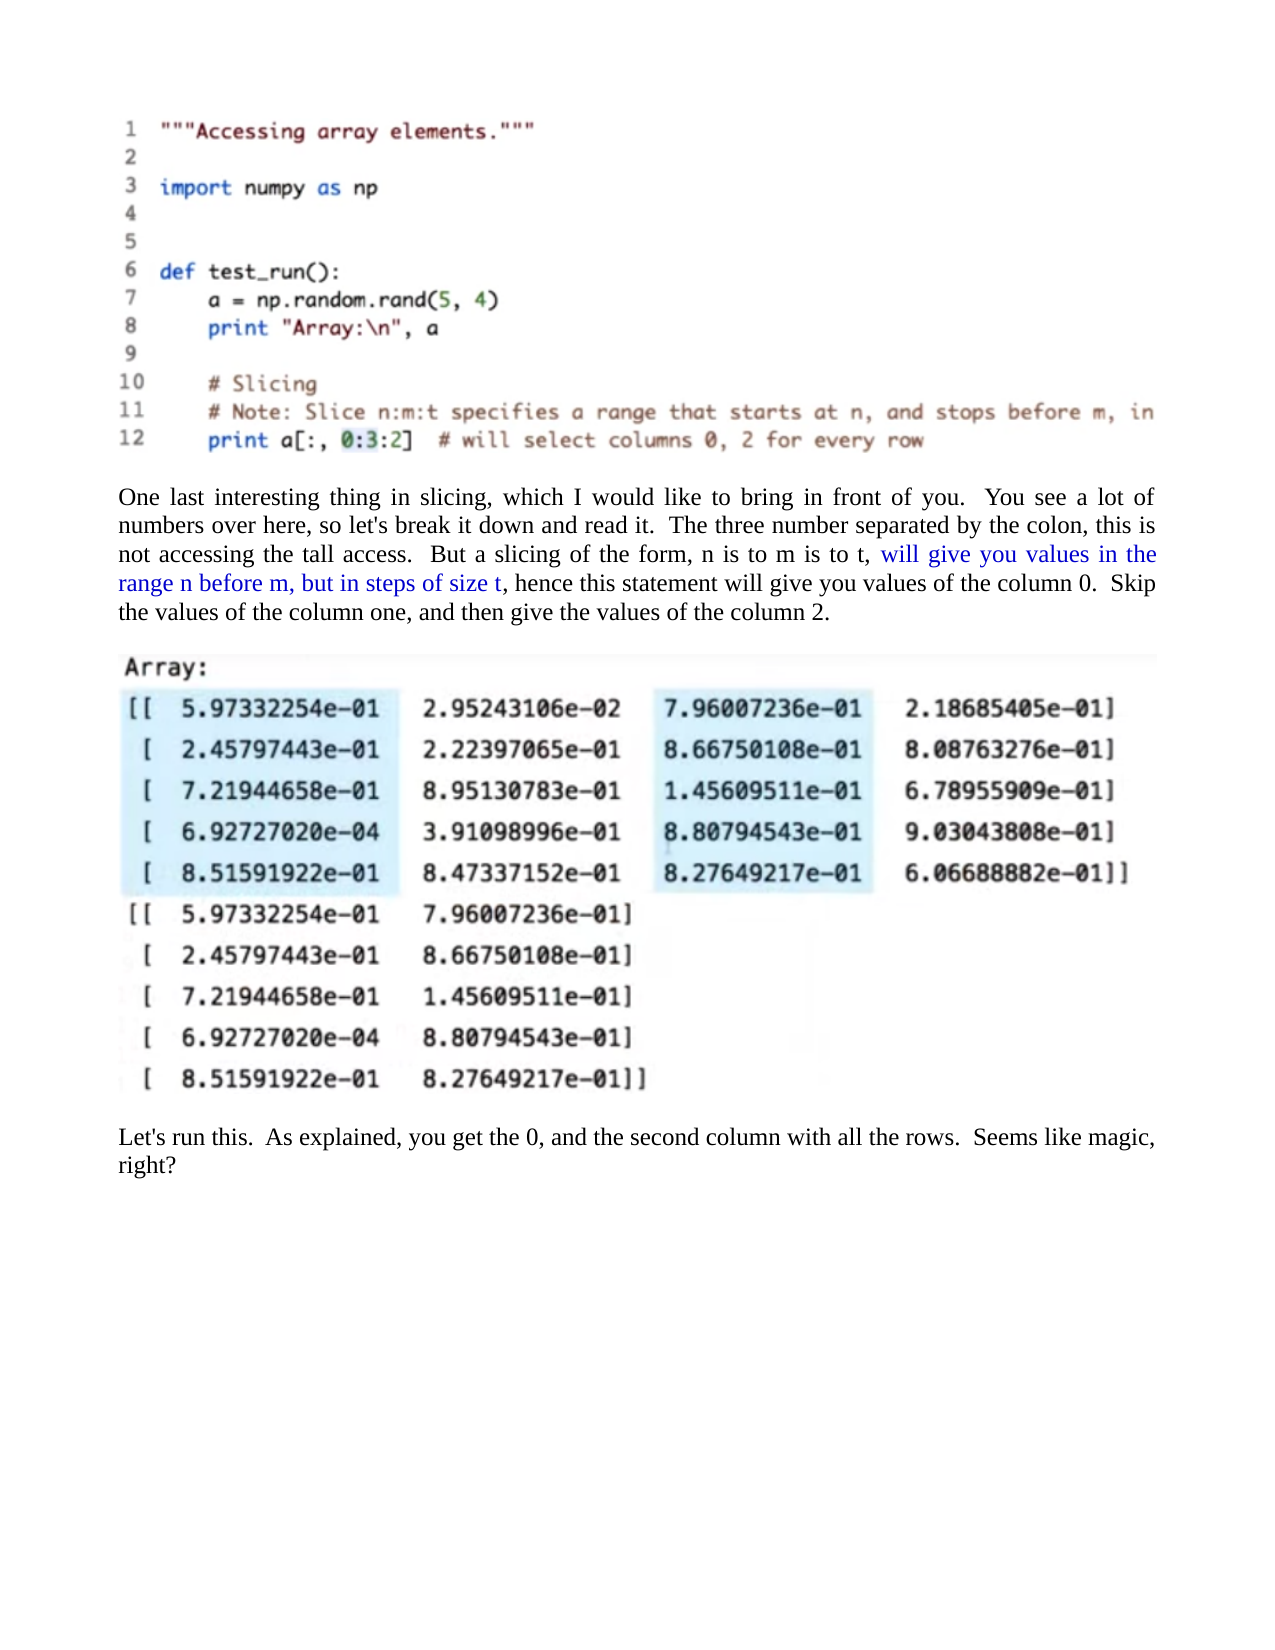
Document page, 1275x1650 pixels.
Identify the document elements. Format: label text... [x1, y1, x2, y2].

text One last interesting thing in slicing, which I would like to bring in front of you. You see a lot of numbers over here, so let's break it down and read it. The three number separated by the colon, this is not accessing the tall access. But a slicing of the form, n is to m is to t, will give you values in the range n before m, but in steps of size t, hence this statement will give you values of the column 0. Skip the values of the column one, and then give the values of the column 2. [118, 482, 1157, 625]
picture [118, 118, 1157, 453]
picture [118, 654, 1157, 1094]
text Let's run this. As explained, you get the 0, and the second column with all the rows. Seems like magic, right? [118, 1122, 1157, 1179]
